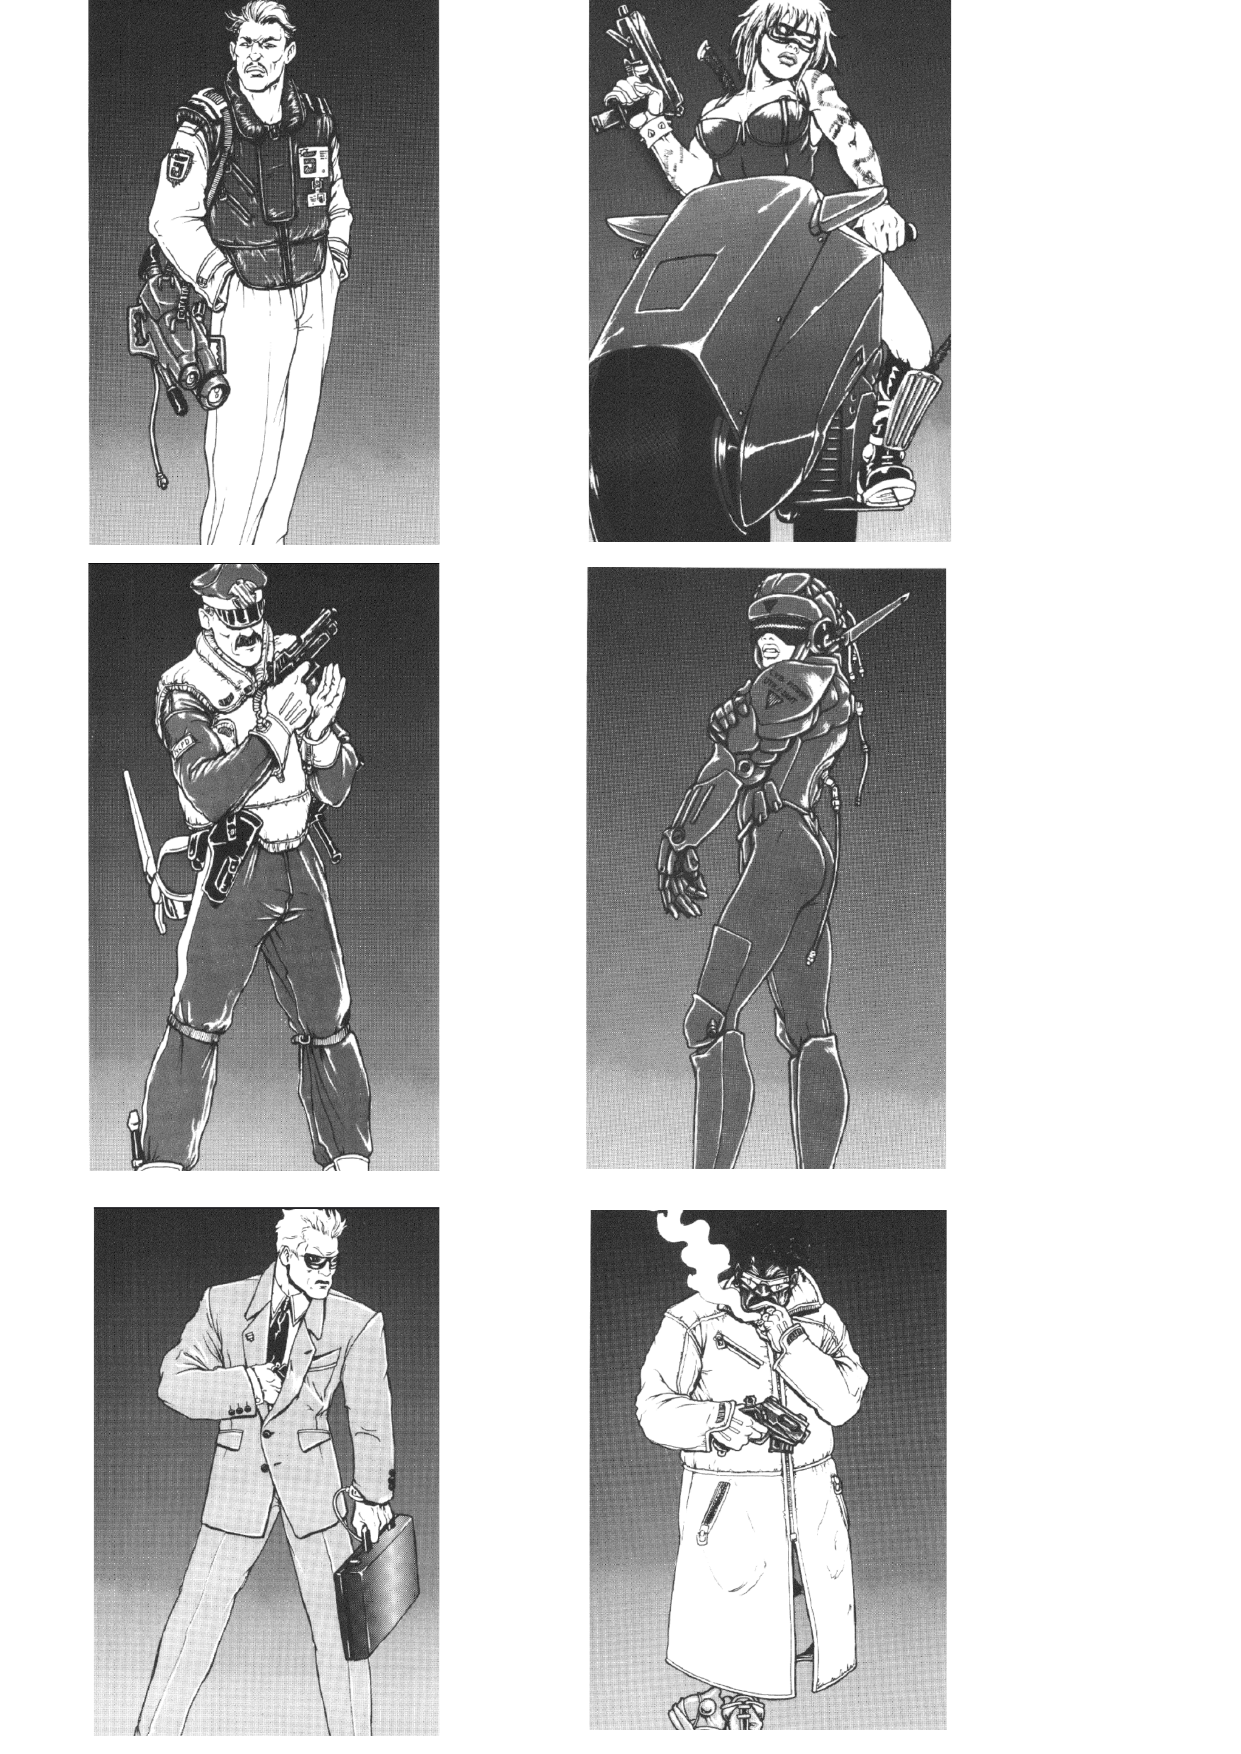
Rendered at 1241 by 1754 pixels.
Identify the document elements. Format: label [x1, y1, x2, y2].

picture [93, 1207, 440, 1736]
picture [88, 0, 440, 545]
picture [589, 1210, 947, 1730]
picture [586, 567, 947, 1169]
picture [88, 563, 440, 1171]
picture [588, 0, 952, 542]
